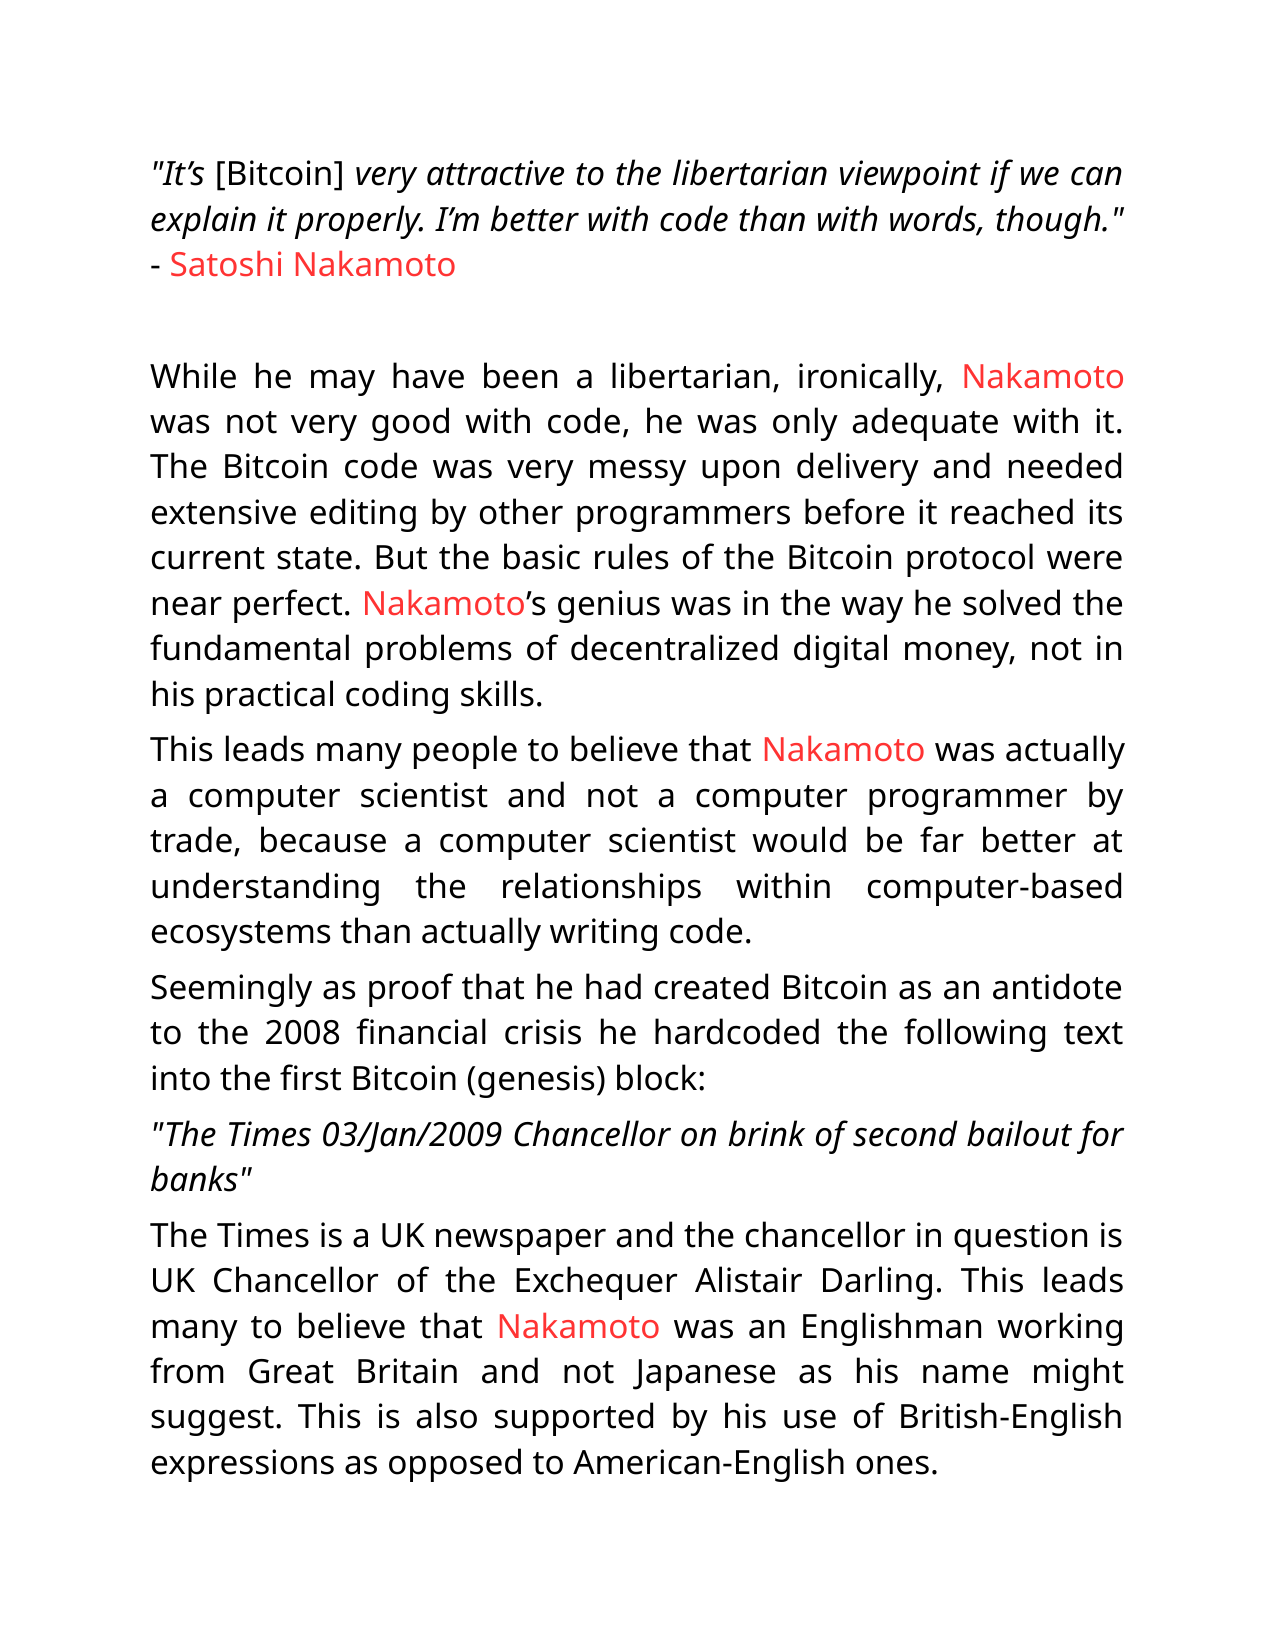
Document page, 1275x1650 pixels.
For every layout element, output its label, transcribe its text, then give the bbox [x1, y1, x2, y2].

text Seemingly as proof that he had created Bitcoin as an antidote to the 2008 financial crisis he hardcoded the following text into the first Bitcoin (genesis) block: [150, 964, 1125, 1100]
text "It’s [Bitcoin] very attractive to the libertarian viewpoint if we can explain it properly. I’m better with code than with words, though." - Satoshi Nakamoto [150, 150, 1125, 286]
text The Times is a UK newspaper and the chancellor in question is UK Chancellor of the Exchequer Alistair Darling. This leads many to believe that Nakamoto was an Englishman working from Great Britain and not Japanese as his name might suggest. This is also supported by his use of British-English expressions as opposed to American-English ones. [150, 1212, 1125, 1484]
text While he may have been a libertarian, ironically, Nakamoto was not very good with code, he was only adequate with it. The Bitcoin code was very messy upon delivery and needed extensive editing by other programmers before it reached its current state. But the basic rules of the Bitcoin protocol were near perfect. Nakamoto’s genius was in the way he solved the fundamental problems of decentralized digital money, not in his practical coding skills. [150, 352, 1125, 716]
text This leads many people to believe that Nakamoto was actually a computer scientist and not a computer programmer by trade, because a computer scientist would be far better at understanding the relationships within computer-based ecosystems than actually writing code. [150, 726, 1125, 953]
text "The Times 03/Jan/2009 Chancellor on brink of second bailout for banks" [150, 1110, 1125, 1201]
